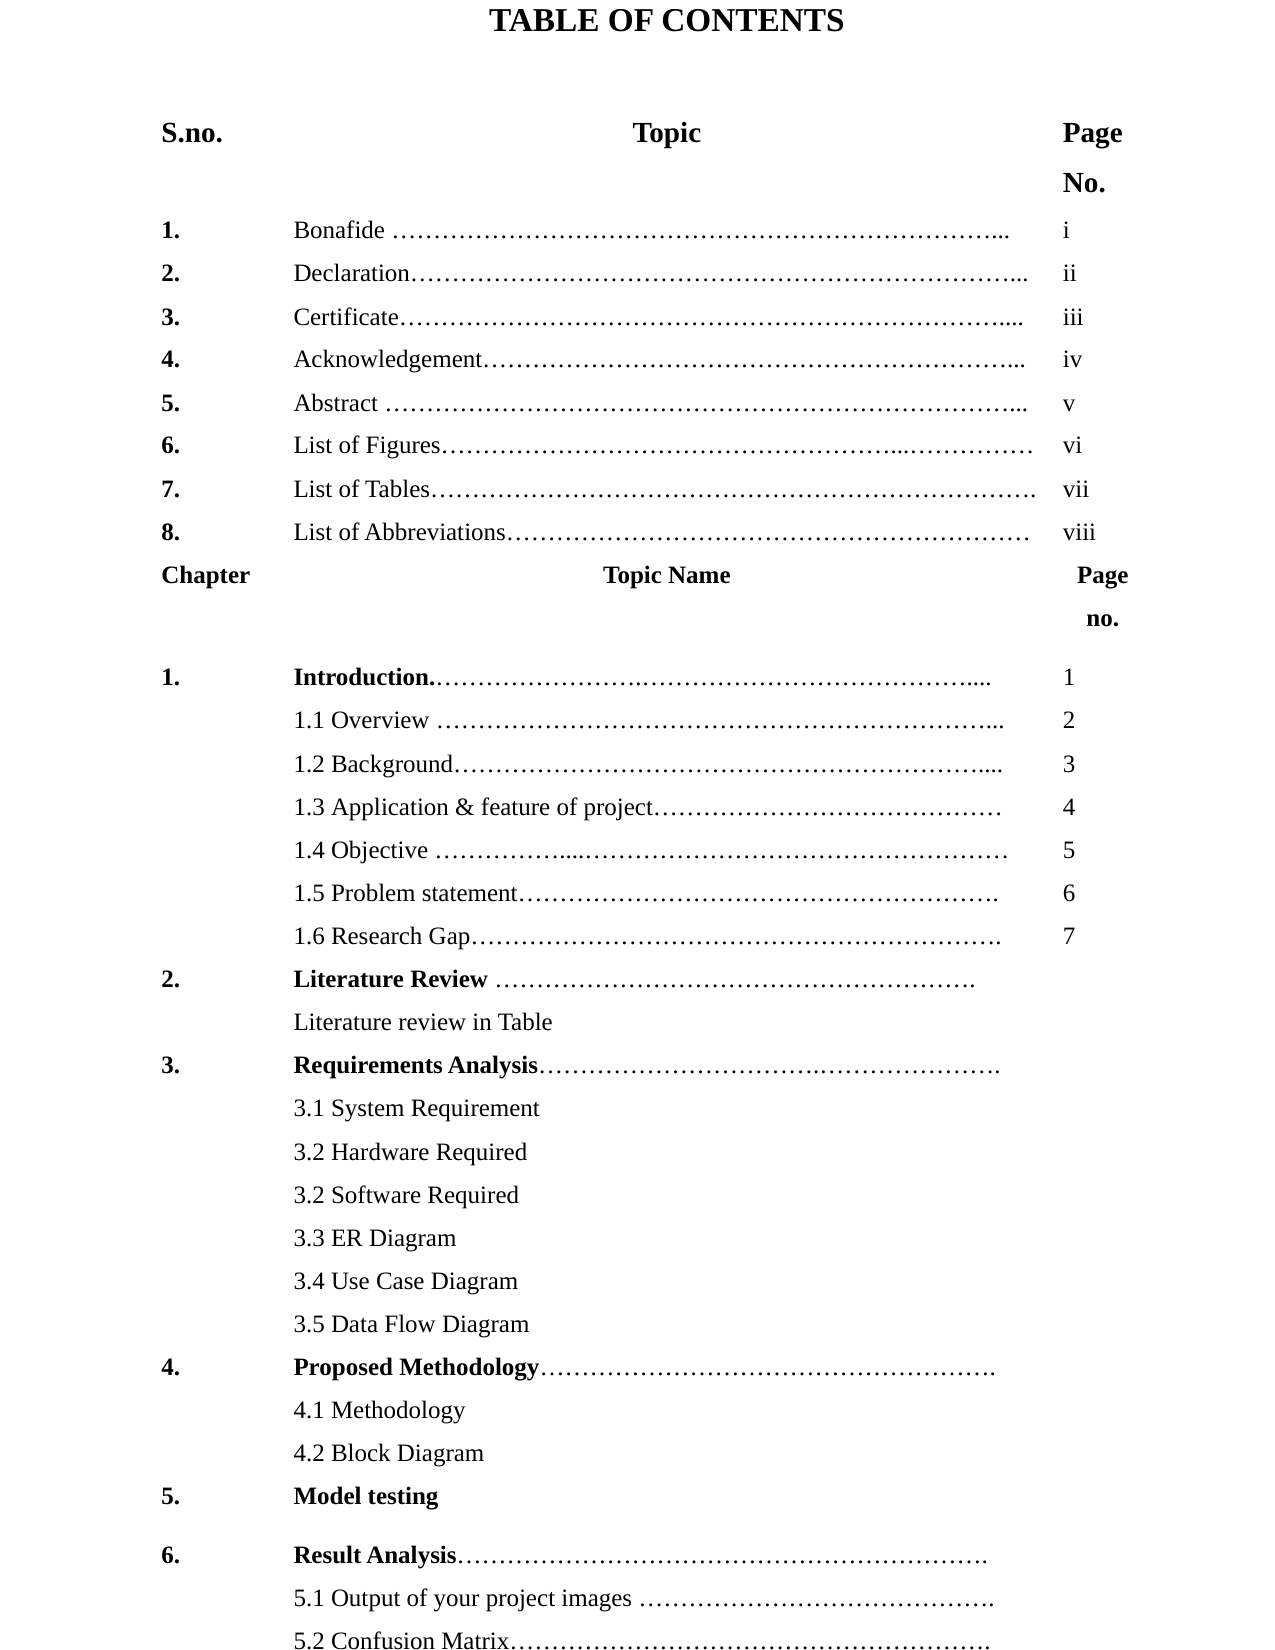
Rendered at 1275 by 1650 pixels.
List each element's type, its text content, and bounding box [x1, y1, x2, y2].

table_cell 1. [150, 663, 282, 964]
table_cell Introduction.…………………….………………………………….... Overview …………………………………………………………... Background……………………………………………………….... Application & feature of project…………………………………… Objective ……………....…………………………………………… Problem statement…………………………………………………. Research Gap………………………………………………………. [282, 663, 1051, 964]
table_cell iv [1051, 345, 1154, 388]
table_cell viii [1051, 517, 1154, 560]
table_cell ii [1051, 259, 1154, 302]
table_cell Model testing [282, 1481, 1051, 1540]
table_cell 3. [150, 1050, 282, 1352]
table_cell 5. [150, 1481, 282, 1540]
table_cell 3. [150, 302, 282, 344]
table_cell 7. [150, 474, 282, 517]
table_cell 2. [150, 259, 282, 302]
table_cell i [1051, 216, 1154, 258]
table_header TABLE OF CONTENTS [282, 0, 1051, 115]
table_cell Page no. [1051, 560, 1154, 662]
table_cell 5. [150, 388, 282, 431]
table_cell 2. [150, 964, 282, 1050]
table_cell 1 2 3 4 5 6 7 [1051, 663, 1154, 964]
table_cell Bonafide ………………………………………………………………... [282, 216, 1051, 258]
table_cell vi [1051, 431, 1154, 474]
table_cell 4. [150, 1352, 282, 1481]
table_cell [1051, 964, 1154, 1050]
table_cell Page No. [1051, 115, 1154, 216]
table_cell Result Analysis………………………………………………………. 5.1 Output of your project images ……………………………………. 5.2 Confusion Matrix…………………………………………………. [282, 1540, 1051, 1650]
table_cell Acknowledgement………………………………………………………... [282, 345, 1051, 388]
table_cell Requirements Analysis…………………………….…………………. 3.1 System Requirement 3.2 Hardware Required 3.2 Software Required 3.3 ER Diagram 3.4 Use Case Diagram 3.5 Data Flow Diagram [282, 1050, 1051, 1352]
table_cell [1051, 1540, 1154, 1650]
table_cell List of Figures………………………………………………...…………… [282, 431, 1051, 474]
table_cell 6. [150, 1540, 282, 1650]
table_cell Proposed Methodology………………………………………………. 4.1 Methodology 4.2 Block Diagram [282, 1352, 1051, 1481]
table_cell v [1051, 388, 1154, 431]
table_header [1051, 0, 1154, 115]
table_cell Chapter [150, 560, 282, 662]
table_cell 6. [150, 431, 282, 474]
table_cell Declaration………………………………………………………………... [282, 259, 1051, 302]
table_cell Literature Review …………………………………………………. Literature review in Table [282, 964, 1051, 1050]
table_cell [1051, 1481, 1154, 1540]
table_cell Topic [282, 115, 1051, 216]
table_cell Certificate……………………………………………………………….... [282, 302, 1051, 344]
table_cell List of Abbreviations……………………………………………………… [282, 517, 1051, 560]
table_cell vii [1051, 474, 1154, 517]
table_cell 4. [150, 345, 282, 388]
table_cell 8. [150, 517, 282, 560]
table_cell [1051, 1352, 1154, 1481]
table_header [150, 0, 282, 115]
table_cell S.no. [150, 115, 282, 216]
table_cell 1. [150, 216, 282, 258]
table_cell iii [1051, 302, 1154, 344]
table_cell [1051, 1050, 1154, 1352]
table_cell Abstract …………………………………………………………………... [282, 388, 1051, 431]
table_cell List of Tables………………………………………………………………. [282, 474, 1051, 517]
table_cell Topic Name [282, 560, 1051, 662]
